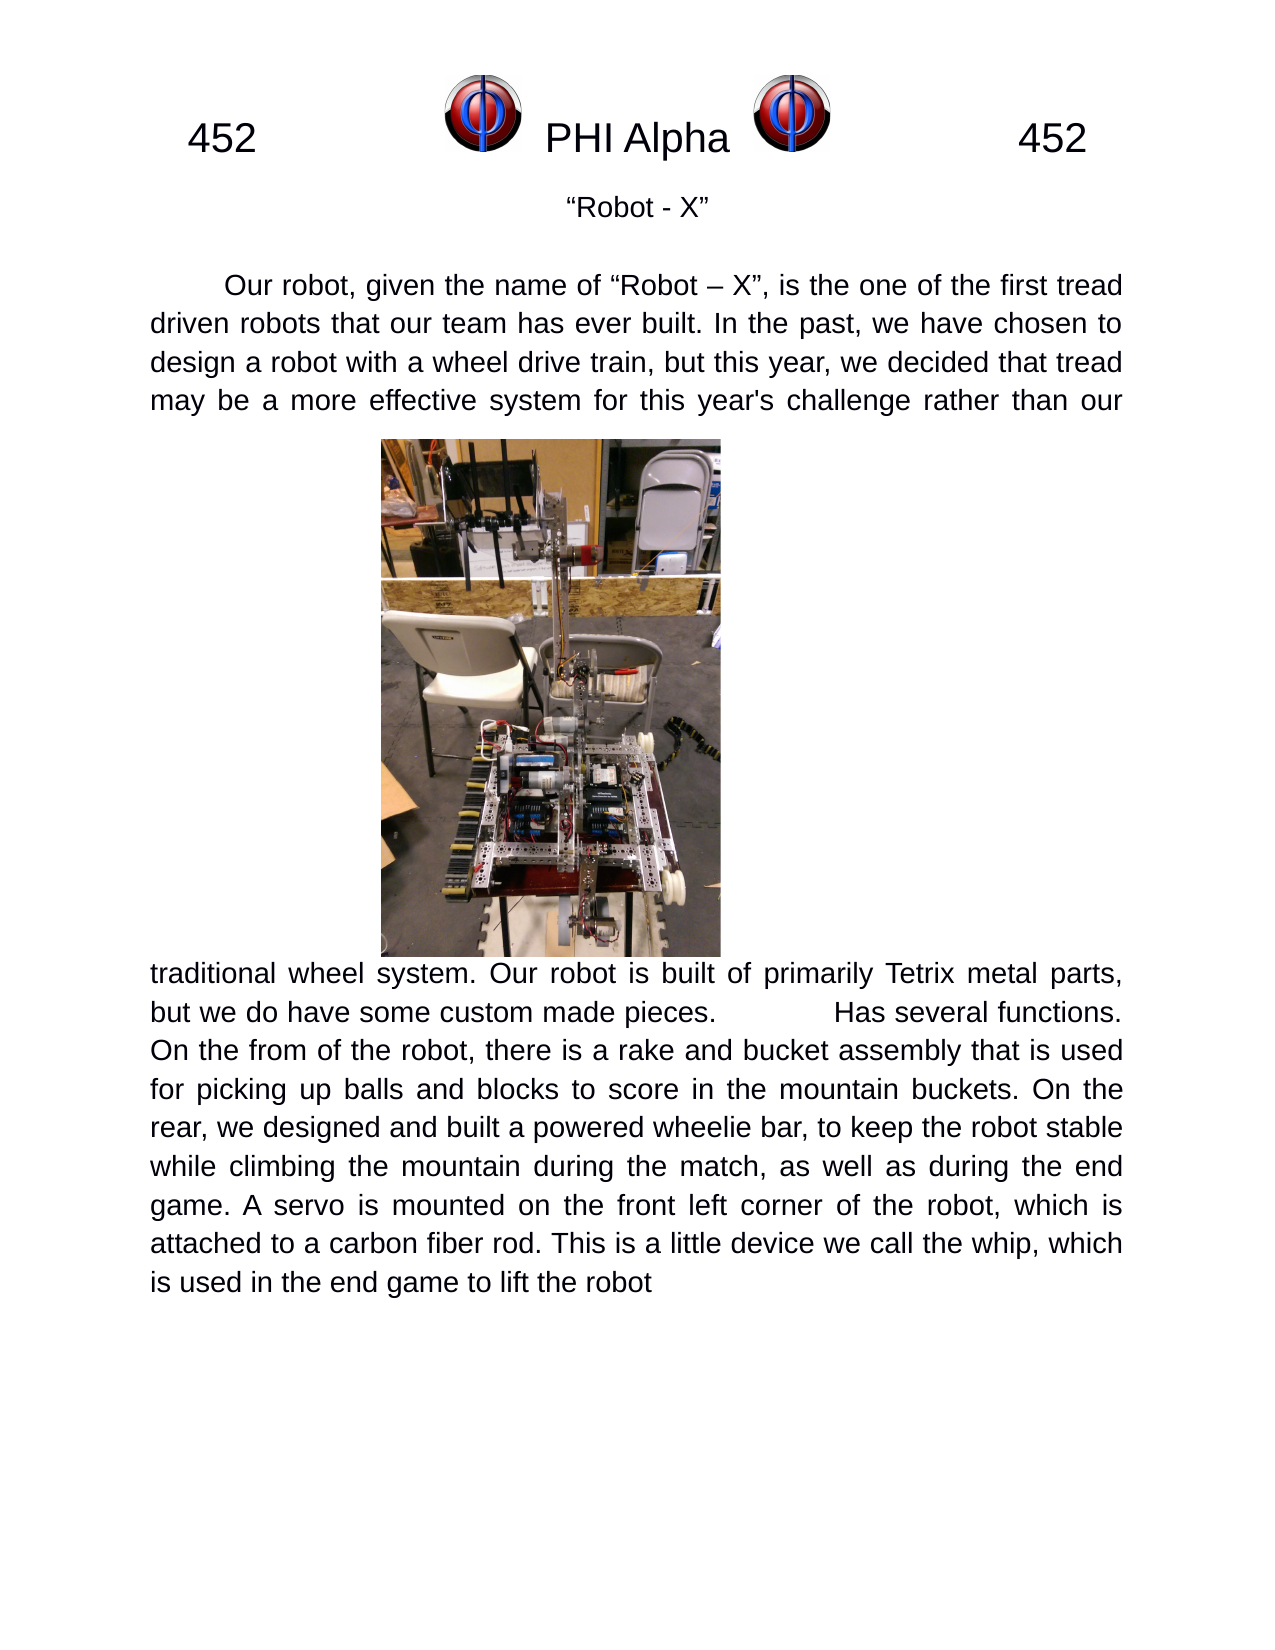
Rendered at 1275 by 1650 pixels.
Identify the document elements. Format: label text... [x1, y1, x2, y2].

picture [753, 75, 831, 152]
text Our robot, given the name of “Robot – X”, is the one of the first tread driven robots that our team has ever built. In the past, we have chosen to design a robot with a wheel drive train, but this year, we decided that tread may be a more effective system for this year's challenge rather than our traditional wheel system. Our robot is built of primarily Tetrix metal parts, but we do have some custom made pieces. Has several functions. On the from of the robot, there is a rake and bucket assembly that is used for picking up balls and blocks to score in the mountain buckets. On the rear, we designed and built a powered wheelie bar, to keep the robot stable while climbing the mountain during the match, as well as during the end game. A servo is mounted on the front left corner of the robot, which is attached to a carbon fiber rod. This is a little device we call the whip, which is used in the end game to lift the robot [150, 267, 1125, 1298]
picture [381, 439, 721, 957]
text “Robot - X” [150, 190, 1125, 224]
picture [444, 75, 522, 152]
